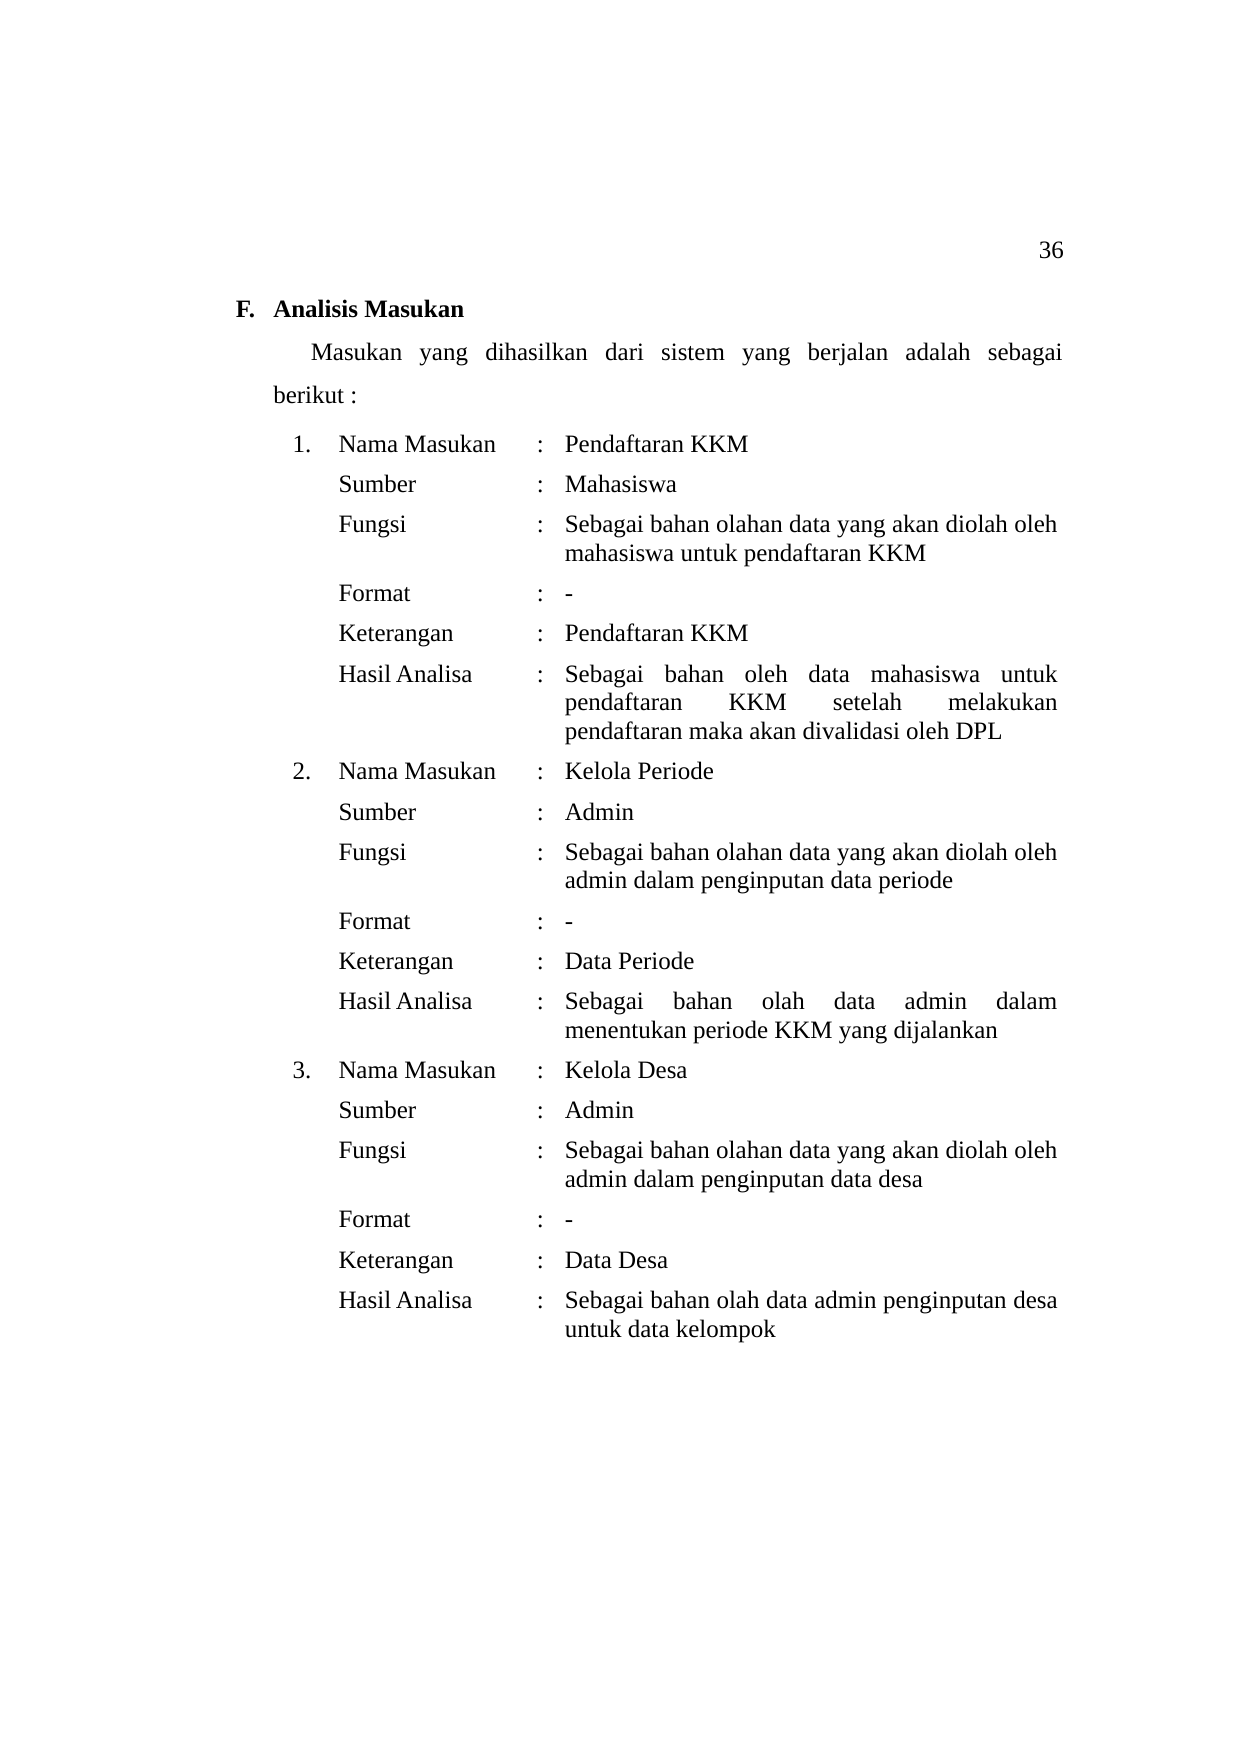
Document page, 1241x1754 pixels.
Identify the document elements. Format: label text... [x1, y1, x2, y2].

table_cell - [559, 1199, 1063, 1239]
table_cell Data Periode [559, 940, 1063, 980]
table_cell [286, 573, 332, 613]
table_cell Admin [559, 791, 1063, 831]
table_cell Nama Masukan [333, 1049, 531, 1089]
table_header 1. [286, 423, 332, 463]
table_cell : [531, 1090, 559, 1130]
table_cell Fungsi [333, 1130, 531, 1199]
table_cell Hasil Analisa [333, 653, 531, 751]
table_cell [286, 1130, 332, 1199]
table_cell : [531, 463, 559, 503]
table_cell Sebagai bahan olah data admin dalam menentukan periode KKM yang dijalankan [559, 980, 1063, 1049]
table_cell [286, 463, 332, 503]
table_cell [286, 1279, 332, 1348]
table_cell [286, 980, 332, 1049]
table_cell Sumber [333, 1090, 531, 1130]
table_cell : [531, 573, 559, 613]
text Masukan yang dihasilkan dari sistem yang berjalan adalah sebagai berikut : [273, 337, 1063, 409]
table_cell Hasil Analisa [333, 1279, 531, 1348]
table_cell : [531, 1130, 559, 1199]
table_cell Admin [559, 1090, 1063, 1130]
table_cell Format [333, 1199, 531, 1239]
table_cell : [531, 613, 559, 653]
table_cell [286, 1239, 332, 1279]
table_cell [286, 900, 332, 940]
table_cell Kelola Periode [559, 751, 1063, 791]
table_cell [286, 831, 332, 900]
table_cell - [559, 573, 1063, 613]
table_cell : [531, 831, 559, 900]
table_cell Sebagai bahan oleh data mahasiswa untuk pendaftaran KKM setelah melakukan pendaftaran maka akan divalidasi oleh DPL [559, 653, 1063, 751]
table_cell [286, 653, 332, 751]
table_cell : [531, 980, 559, 1049]
table_cell : [531, 1239, 559, 1279]
table_cell : [531, 504, 559, 572]
table_cell Keterangan [333, 613, 531, 653]
list Analisis Masukan [236, 294, 1063, 322]
table_cell [286, 1090, 332, 1130]
table_cell Sumber [333, 791, 531, 831]
table_cell [286, 940, 332, 980]
table_cell : [531, 1279, 559, 1348]
table_cell Nama Masukan [333, 751, 531, 791]
table_cell Hasil Analisa [333, 980, 531, 1049]
table_cell [286, 1199, 332, 1239]
table_cell - [559, 900, 1063, 940]
table_cell Sebagai bahan olahan data yang akan diolah oleh admin dalam penginputan data desa [559, 1130, 1063, 1199]
table_cell 3. [286, 1049, 332, 1089]
table_cell Format [333, 573, 531, 613]
table_cell [286, 791, 332, 831]
table_cell : [531, 653, 559, 751]
table_cell : [531, 900, 559, 940]
table_cell Sebagai bahan olahan data yang akan diolah oleh admin dalam penginputan data periode [559, 831, 1063, 900]
table_cell Fungsi [333, 504, 531, 572]
table_cell Kelola Desa [559, 1049, 1063, 1089]
table_cell Keterangan [333, 1239, 531, 1279]
table_cell Pendaftaran KKM [559, 613, 1063, 653]
table_cell Sumber [333, 463, 531, 503]
table_header : [531, 423, 559, 463]
table_cell 2. [286, 751, 332, 791]
table_cell Format [333, 900, 531, 940]
table_cell Mahasiswa [559, 463, 1063, 503]
table_cell Data Desa [559, 1239, 1063, 1279]
table_cell Keterangan [333, 940, 531, 980]
table_cell [286, 504, 332, 572]
table_header Nama Masukan [333, 423, 531, 463]
table_cell Sebagai bahan olah data admin penginputan desa untuk data kelompok [559, 1279, 1063, 1348]
table_header Pendaftaran KKM [559, 423, 1063, 463]
table_cell : [531, 1049, 559, 1089]
table_cell [286, 613, 332, 653]
table_cell : [531, 1199, 559, 1239]
table_cell Sebagai bahan olahan data yang akan diolah oleh mahasiswa untuk pendaftaran KKM [559, 504, 1063, 572]
table_cell : [531, 791, 559, 831]
table_cell Fungsi [333, 831, 531, 900]
table_cell : [531, 940, 559, 980]
table_cell : [531, 751, 559, 791]
